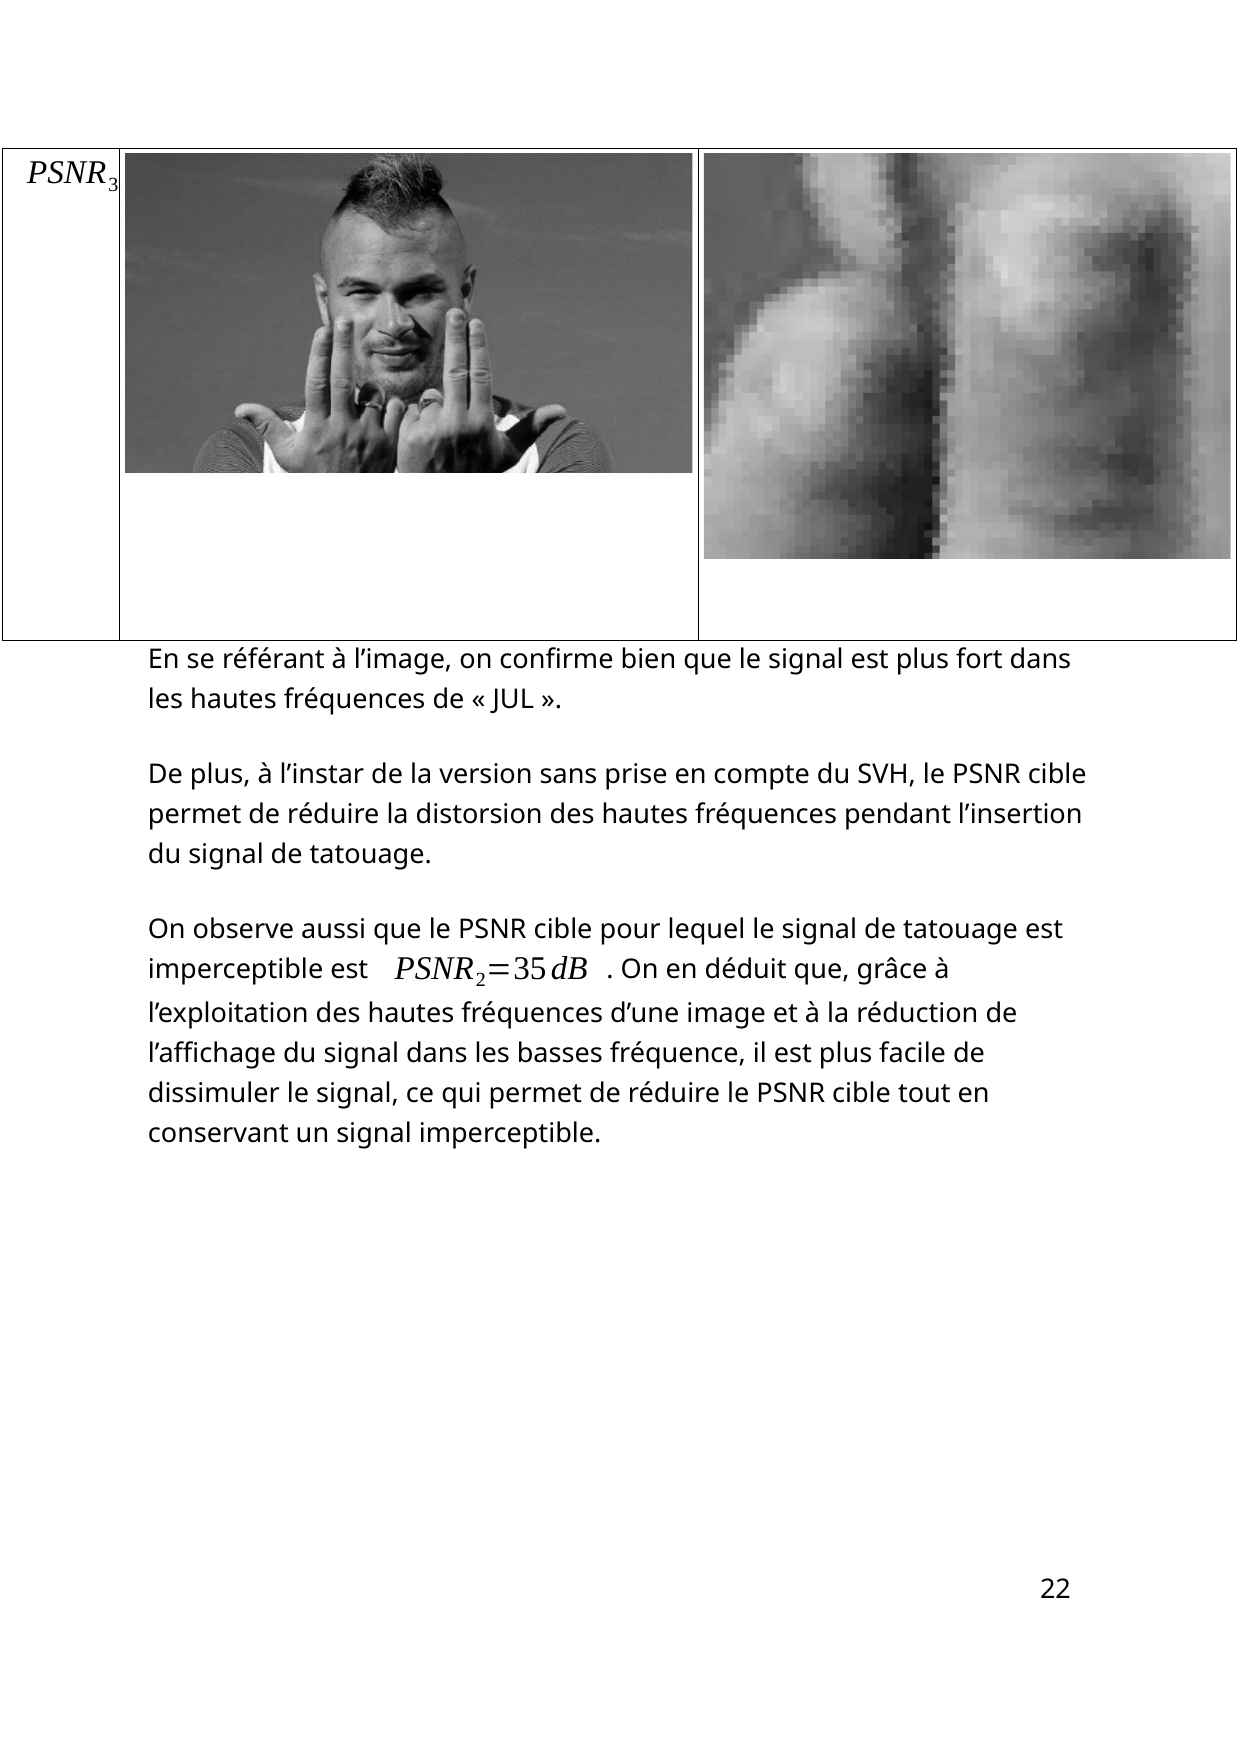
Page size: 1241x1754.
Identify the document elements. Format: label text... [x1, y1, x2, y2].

table_cell [120, 149, 698, 639]
text On observe aussi que le PSNR cible pour lequel le signal de tatouage est imperceptible est . On en déduit que, grâce à l’exploitation des hautes fréquences d’une image et à la réduction de l’affichage du signal dans les basses fréquence, il est plus facile de dissimuler le signal, ce qui permet de réduire le PSNR cible tout en conservant un signal imperceptible. [148, 909, 1093, 1150]
picture [703, 153, 1231, 559]
picture [125, 153, 693, 473]
text De plus, à l’instar de la version sans prise en compte du SVH, le PSNR cible permet de réduire la distorsion des hautes fréquences pendant l’insertion du signal de tatouage. [148, 755, 1093, 871]
table_cell [3, 149, 119, 639]
text En se référant à l’image, on confirme bien que le signal est plus fort dans les hautes fréquences de « JUL ». [148, 641, 1093, 716]
table_cell [699, 149, 1236, 639]
